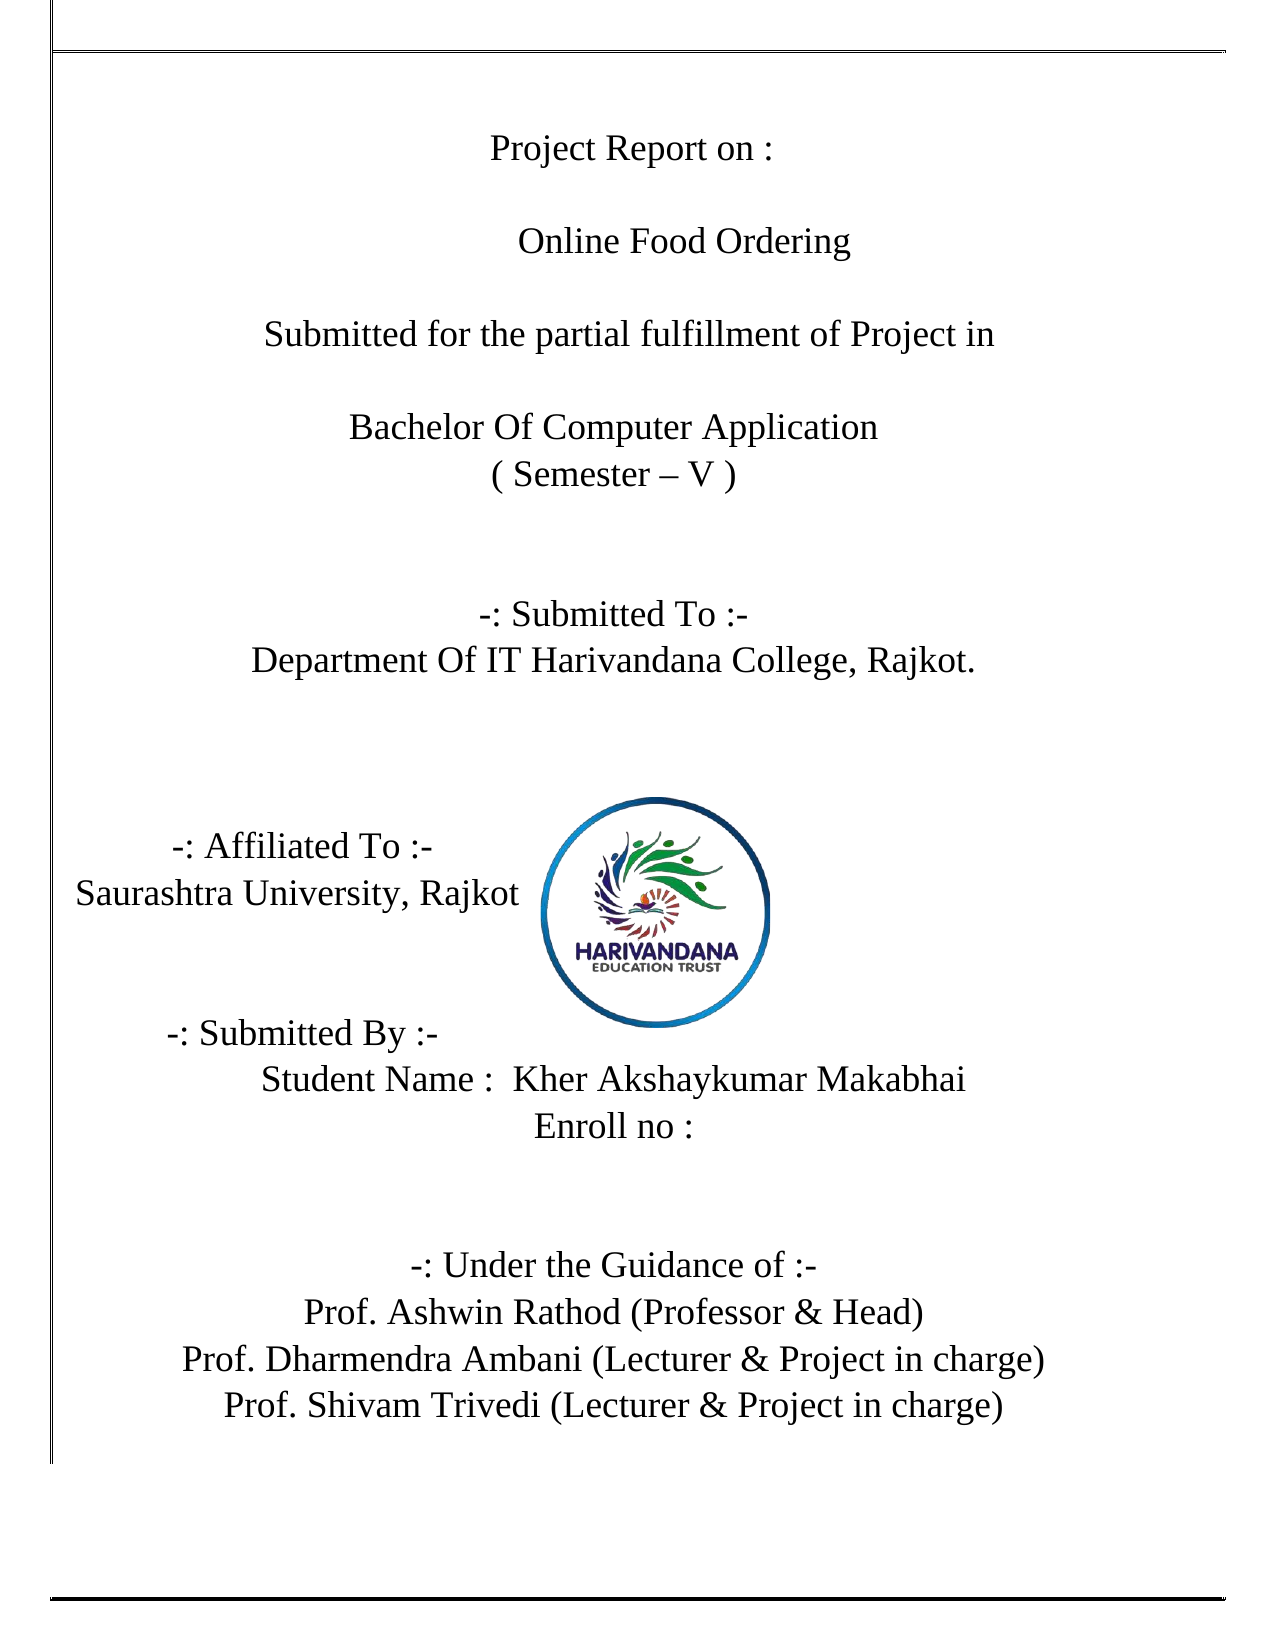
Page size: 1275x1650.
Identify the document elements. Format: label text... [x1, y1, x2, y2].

text ( Semester – V ) [53, 451, 1144, 494]
text Prof. Dharmendra Ambani (Lecturer & Project in charge) [53, 1336, 1144, 1379]
text Project Report on : [264, 125, 1144, 168]
text Prof. Ashwin Rathod (Professor & Head) [53, 1289, 1144, 1332]
text Online Food Ordering [276, 218, 1144, 262]
text Department Of IT Harivandana College, Rajkot. [53, 637, 1144, 681]
text Saurashtra University, Rajkot [53, 870, 540, 913]
text [771, 870, 1144, 913]
text -: Under the Guidance of :- [53, 1243, 1144, 1286]
text -: Submitted To :- [53, 591, 1144, 634]
text -: Submitted By :- [53, 1010, 1144, 1053]
text [771, 824, 1144, 867]
picture [540, 797, 771, 1028]
text Prof. Shivam Trivedi (Lecturer & Project in charge) [53, 1382, 1144, 1426]
text Student Name : Kher Akshaykumar Makabhai [53, 1057, 1144, 1100]
text Submitted for the partial fulfillment of Project in [188, 312, 1144, 355]
text Enroll no : [53, 1103, 1144, 1146]
text -: Affiliated To :- [53, 824, 540, 867]
text Bachelor Of Computer Application [53, 405, 1144, 448]
